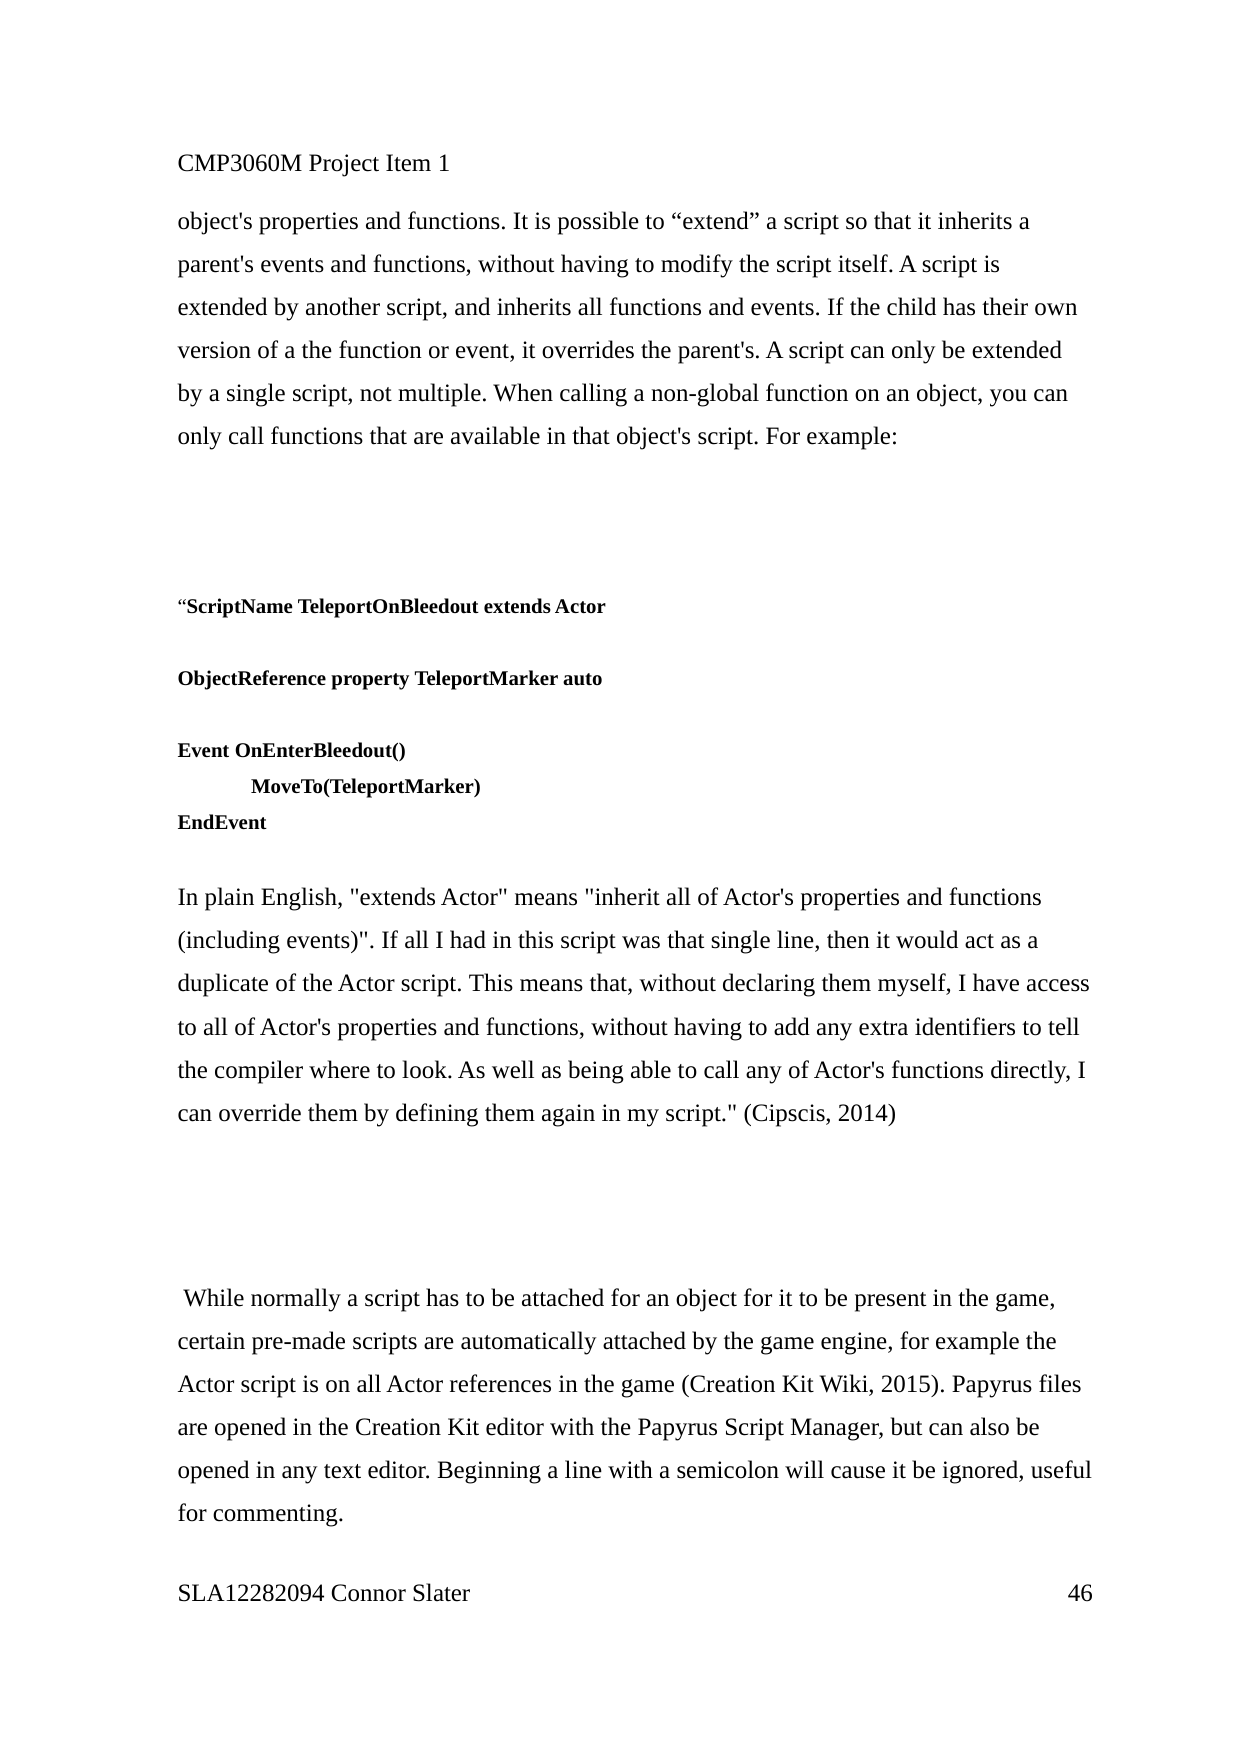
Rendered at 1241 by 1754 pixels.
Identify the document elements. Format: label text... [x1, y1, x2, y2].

text “ScriptName TeleportOnBleedout extends Actor [177, 594, 1093, 618]
text EndEvent [177, 810, 1093, 834]
text While normally a script has to be attached for an object for it to be present in the game, certain pre-made scripts are automatically attached by the game engine, for example the Actor script is on all Actor references in the game (Creation Kit Wiki, 2015). Papyrus files are opened in the Creation Kit editor with the Papyrus Script Manager, but can also be opened in any text editor. Beginning a line with a semicolon will cause it be ignored, useful for commenting. [177, 1283, 1093, 1527]
text object's properties and functions. It is possible to “extend” a script so that it inherits a parent's events and functions, without having to modify the script itself. A script is extended by another script, and inherits all functions and events. If the child has their own version of a the function or event, it overrides the parent's. A script can only be extended by a single script, not multiple. When calling a non-global function on an object, you can only call functions that are available in that object's script. For example: [177, 206, 1093, 450]
text MoveTo(TeleportMarker) [177, 774, 1093, 798]
text In plain English, "extends Actor" means "inherit all of Actor's properties and functions (including events)". If all I had in this script was that single line, then it would act as a duplicate of the Actor script. This means that, without declaring them myself, I have access to all of Actor's properties and functions, without having to add any extra identifiers to tell the compiler where to look. As well as being able to call any of Actor's functions directly, I can override them by defining them again in my script." (Cipscis, 2014) [177, 882, 1093, 1127]
text Event OnEnterBleedout() [177, 738, 1093, 762]
text ObjectReference property TeleportMarker auto [177, 666, 1093, 690]
